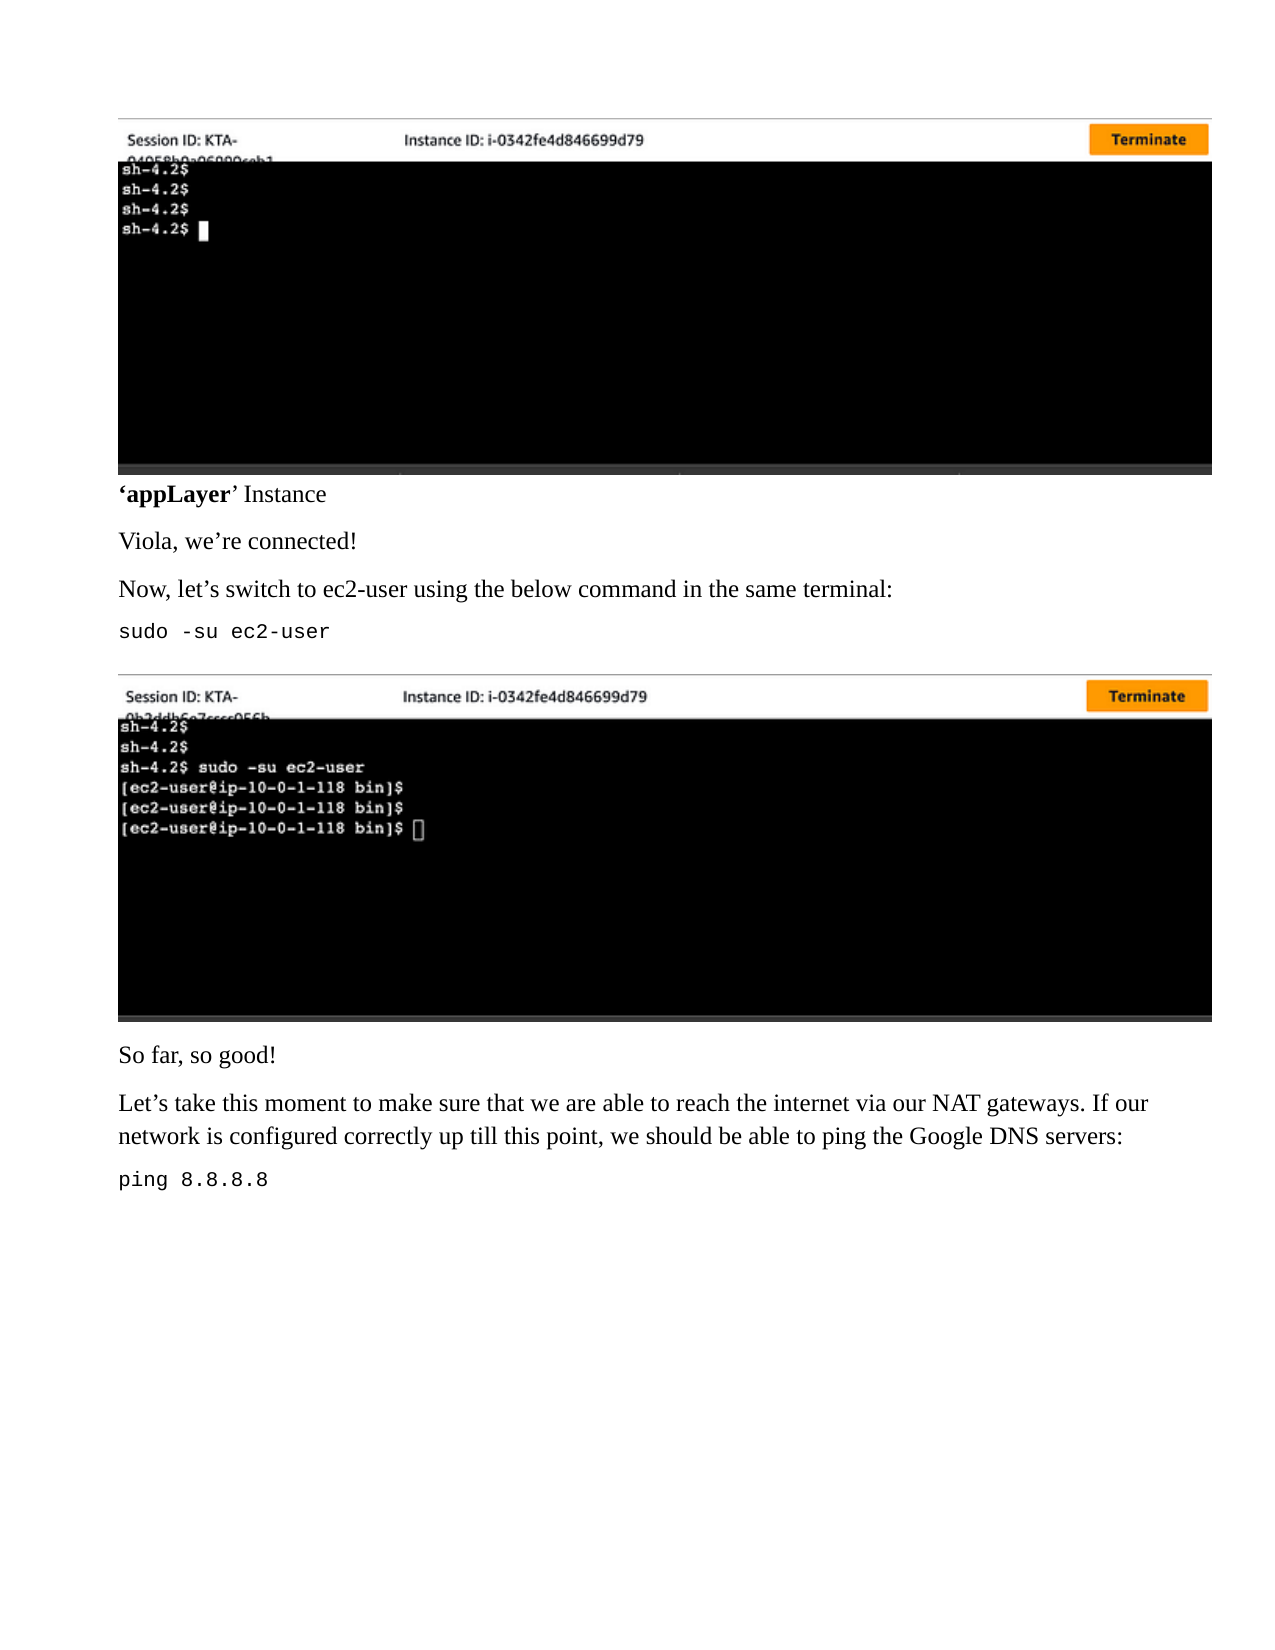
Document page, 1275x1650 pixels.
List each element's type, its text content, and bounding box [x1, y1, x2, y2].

text Viola, we’re connected! [118, 526, 1157, 555]
picture [118, 674, 1212, 1022]
text Now, let’s switch to ec2-user using the below command in the same terminal: [118, 574, 1157, 603]
text So far, so good! [118, 1040, 1157, 1069]
text sudo -su ec2-user [118, 621, 1157, 645]
picture [118, 118, 1212, 475]
text Let’s take this moment to make sure that we are able to reach the internet via our NAT gateways. If our network is configured correctly up till this point, we should be able to ping the Google DNS servers: [118, 1088, 1157, 1150]
text ‘appLayer’ Instance [118, 479, 1157, 507]
text ping 8.8.8.8 [118, 1168, 1157, 1192]
